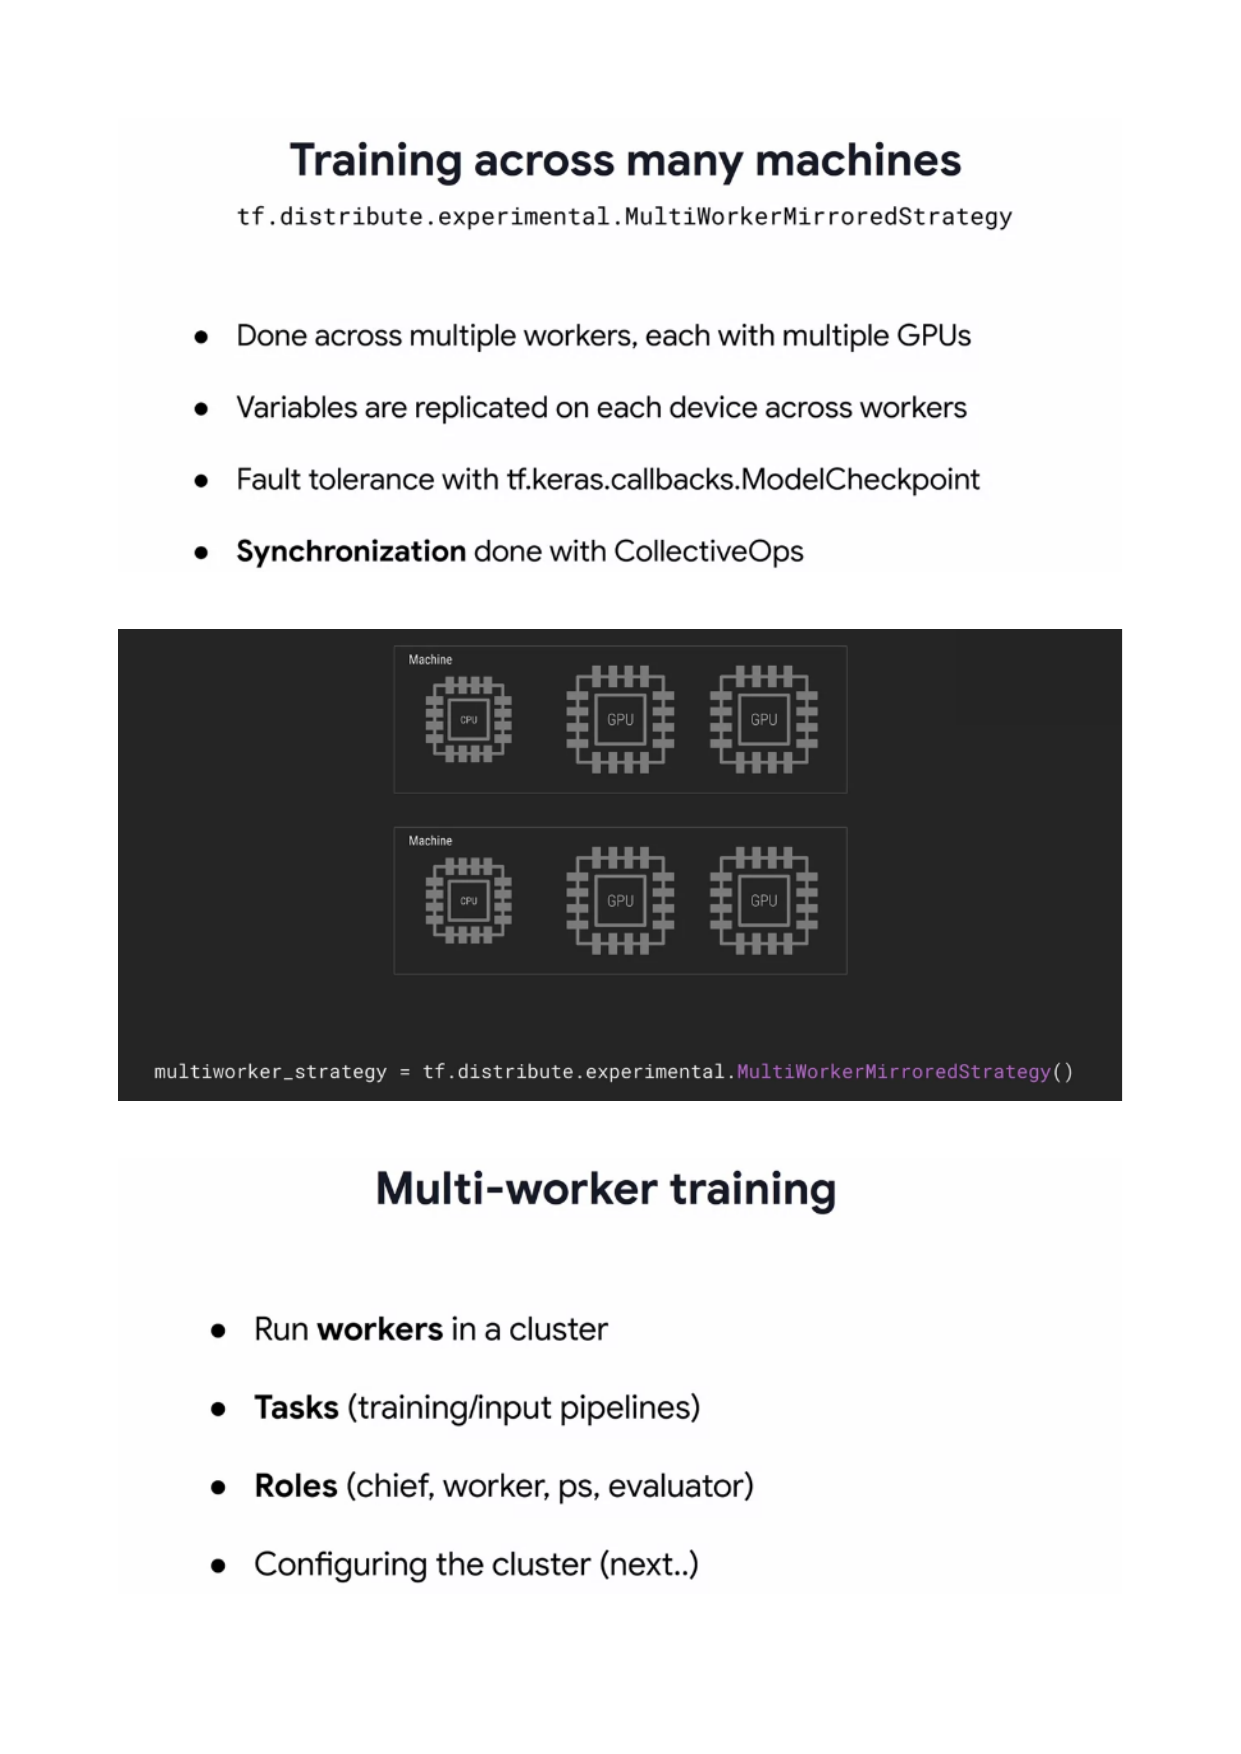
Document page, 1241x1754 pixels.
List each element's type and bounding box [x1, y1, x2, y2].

picture [118, 118, 1123, 572]
picture [118, 629, 1123, 1101]
picture [118, 1158, 1123, 1594]
